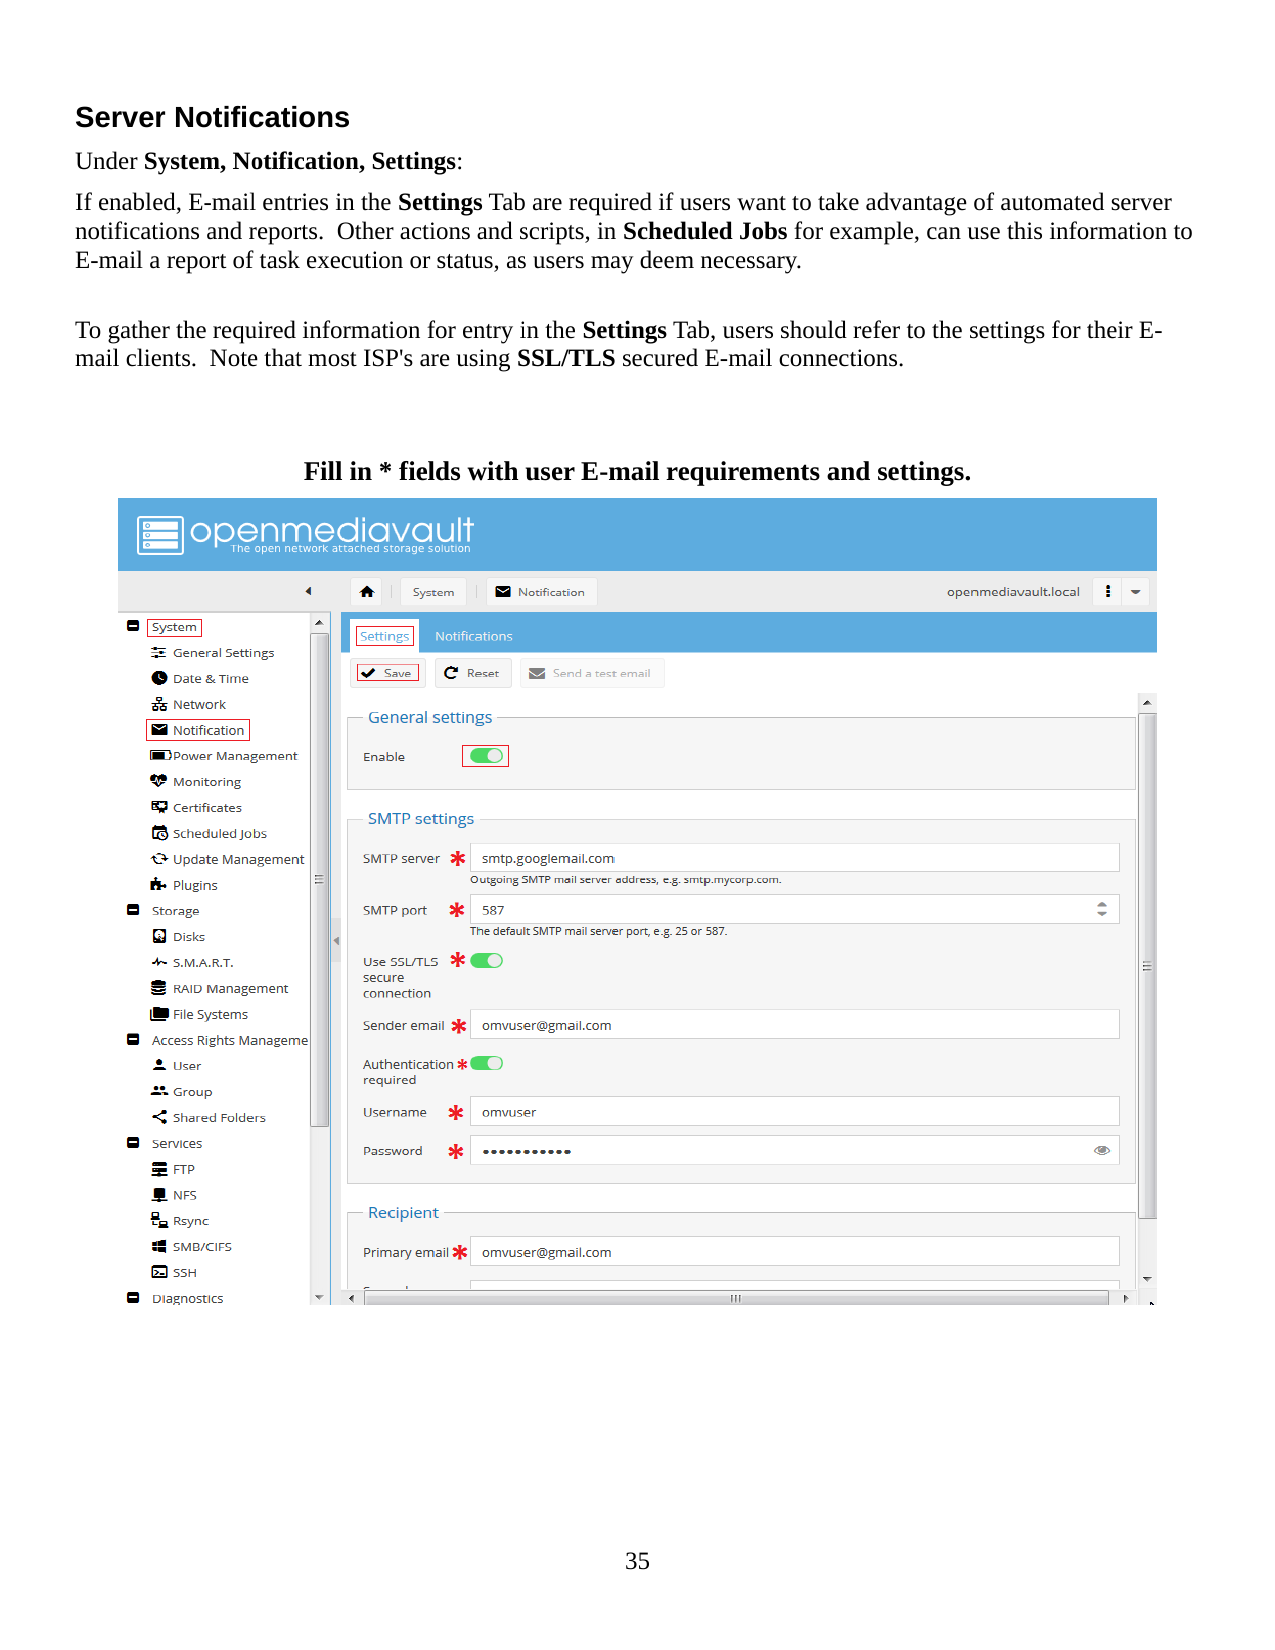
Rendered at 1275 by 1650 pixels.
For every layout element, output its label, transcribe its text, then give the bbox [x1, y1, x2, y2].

text Under System, Notification, Settings: [75, 146, 1200, 175]
text To gather the required information for entry in the Settings Tab, users should refer to the settings for their E-mail clients. Note that most ISP's are using SSL/TLS secured E-mail connections. [75, 315, 1200, 401]
subtitle Server Notifications [75, 100, 1200, 133]
text Fill in * fields with user E-mail requirements and settings. [75, 455, 1200, 486]
text If enabled, E-mail entries in the Settings Tab are required if users want to take advantage of automated server notifications and reports. Other actions and scripts, in Scheduled Jobs for example, can use this information to E-mail a report of task execution or status, as users may deem necessary. [75, 187, 1200, 302]
